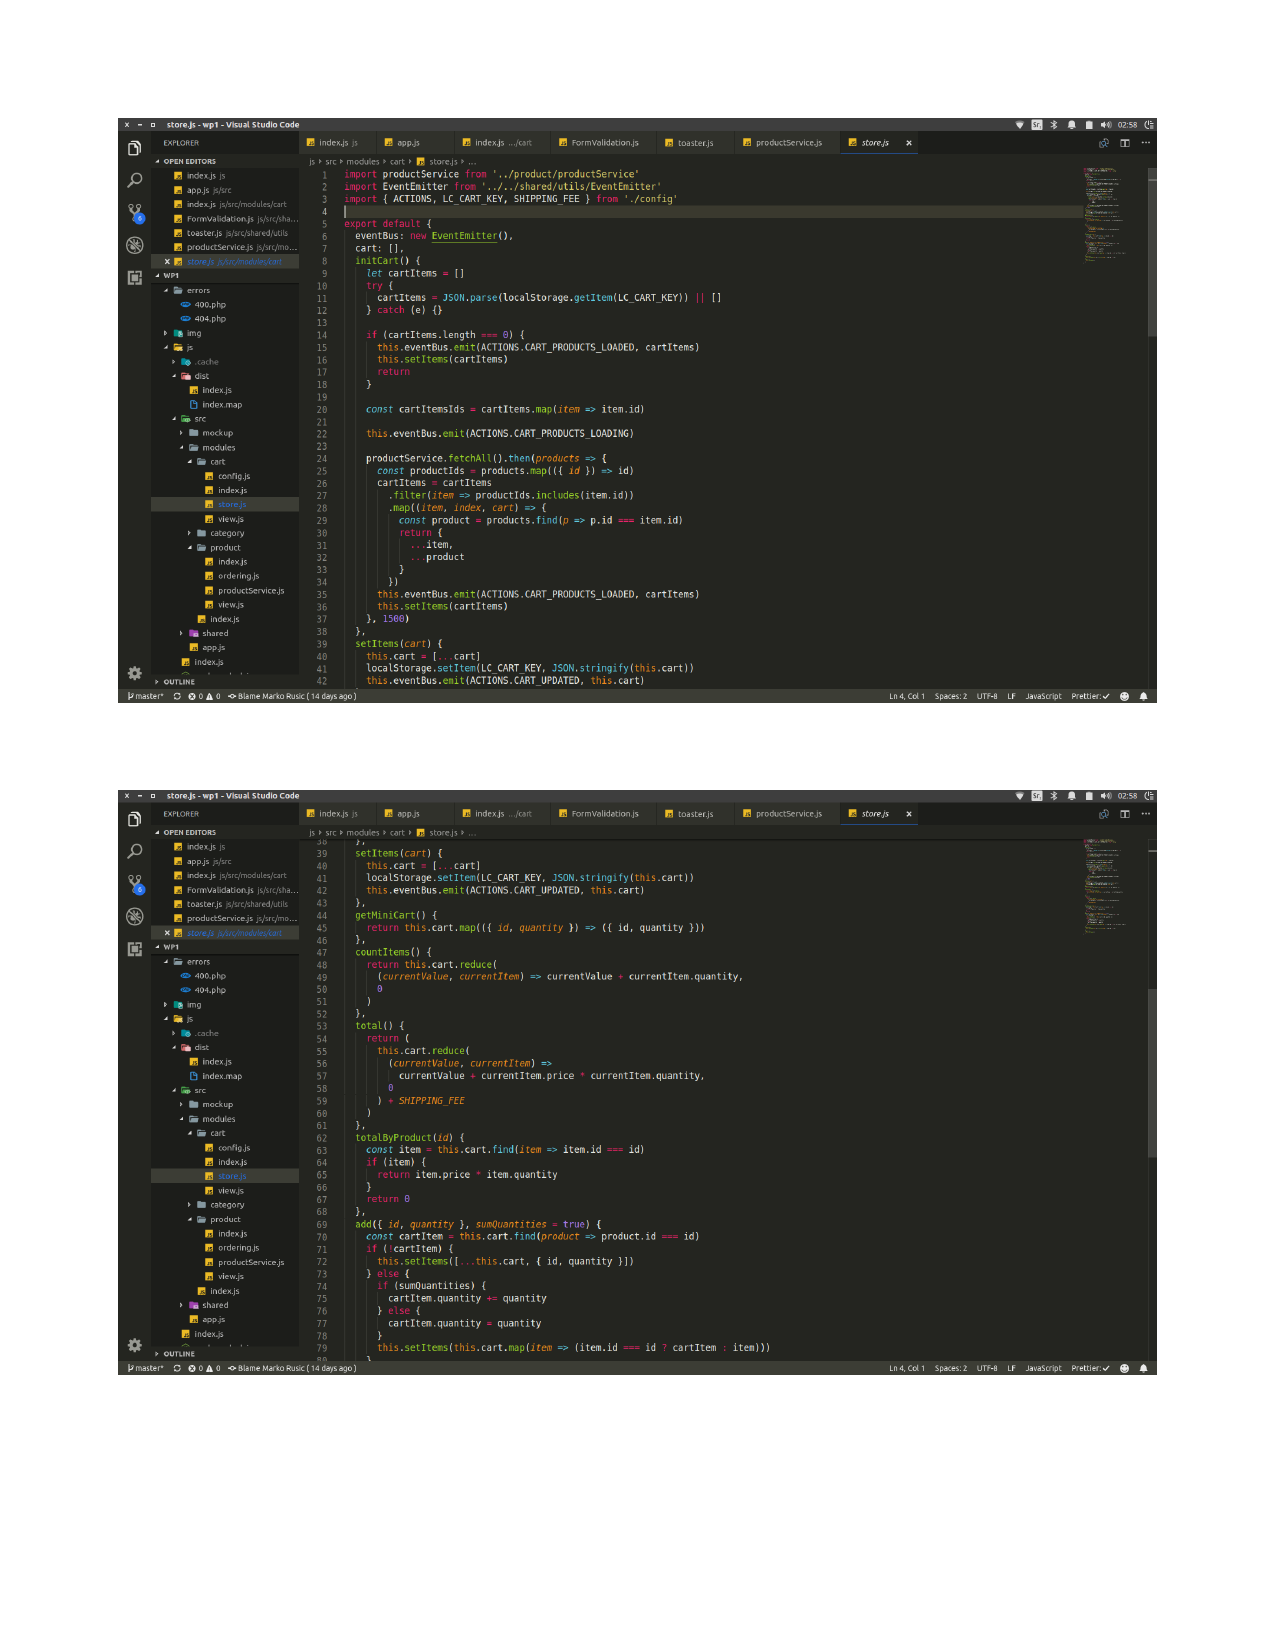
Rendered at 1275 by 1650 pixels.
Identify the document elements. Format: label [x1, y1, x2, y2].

picture [118, 118, 1157, 703]
picture [118, 790, 1157, 1375]
